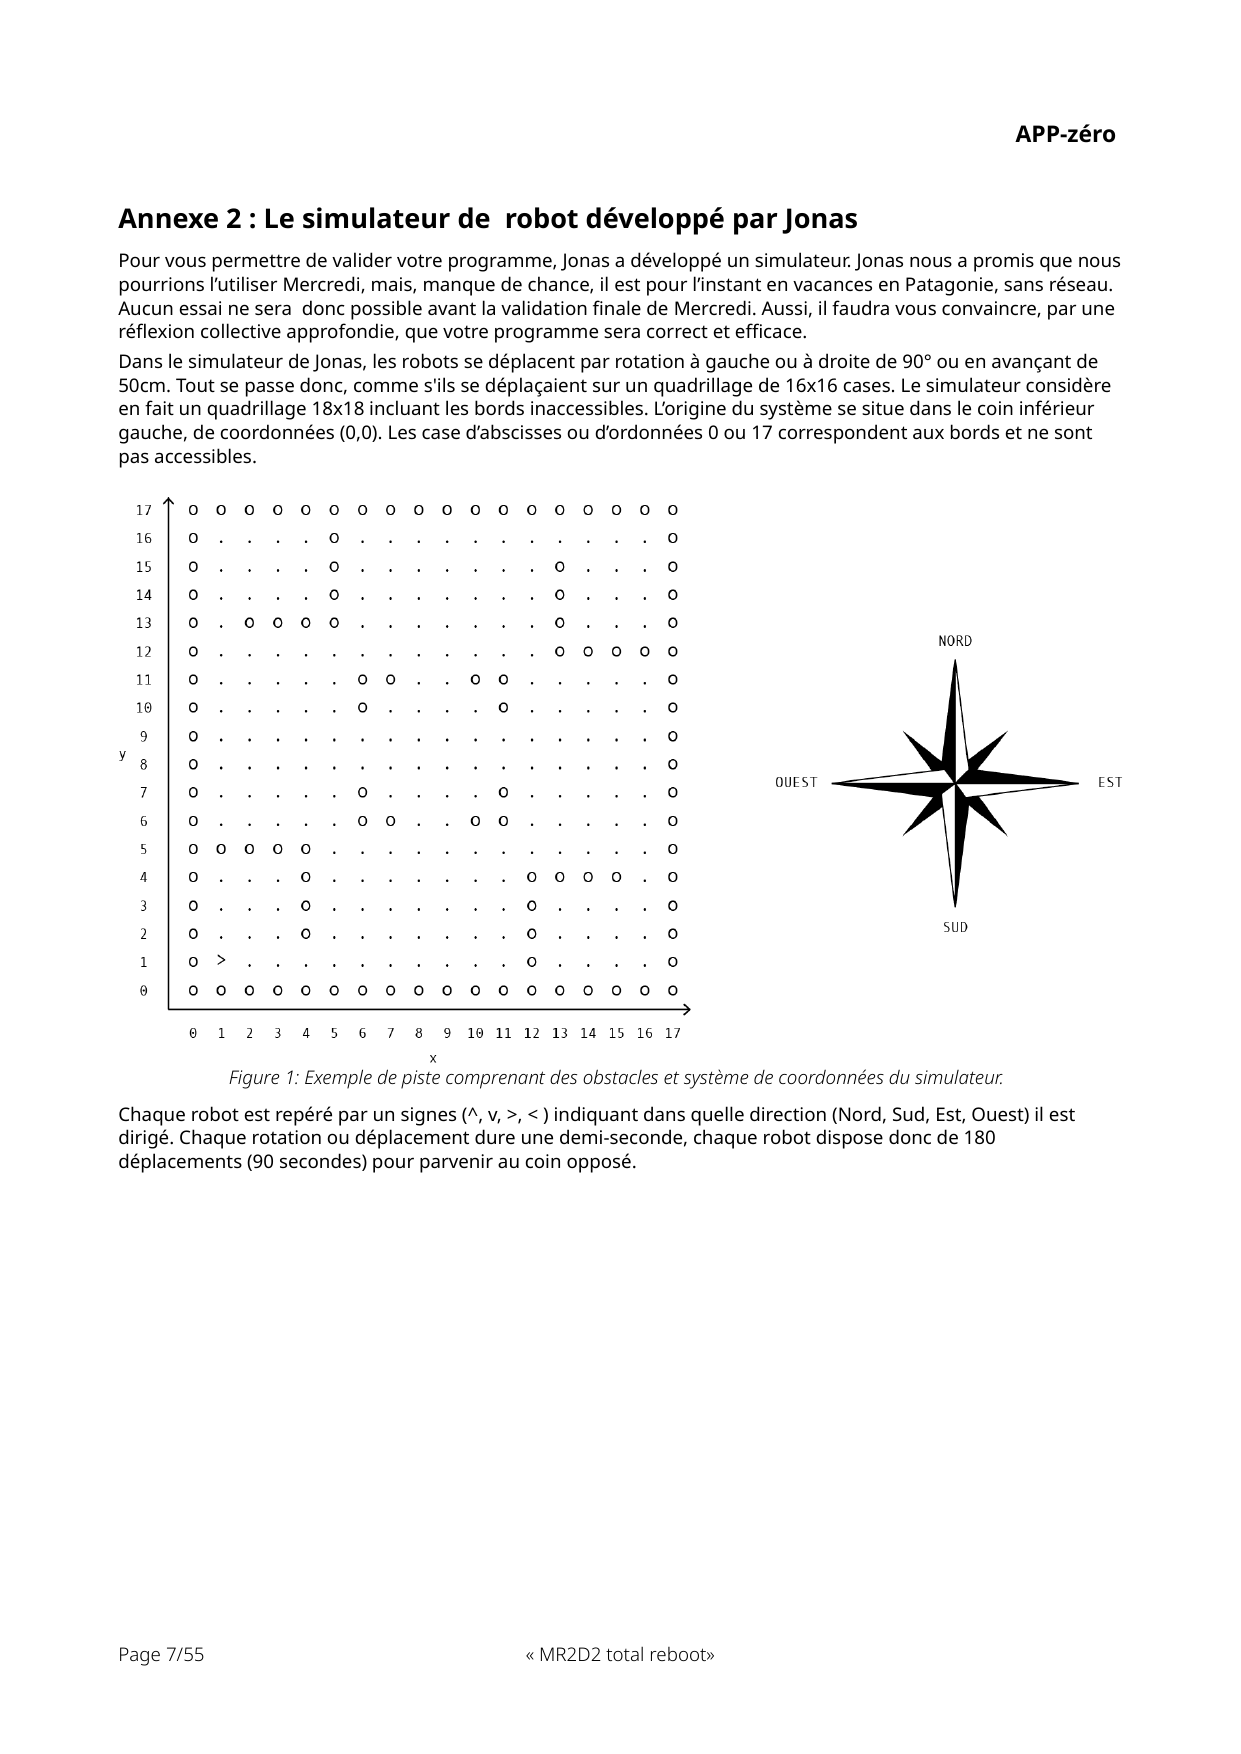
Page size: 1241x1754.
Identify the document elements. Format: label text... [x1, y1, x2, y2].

picture [118, 497, 1123, 1065]
subtitle Annexe 2 : Le simulateur de robot développé par Jonas [118, 200, 1122, 237]
text Chaque robot est repéré par un signes (^, v, >, < ) indiquant dans quelle direction (Nord, Sud, Est, Ouest) il est dirigé. Chaque rotation ou déplacement dure une demi-seconde, chaque robot dispose donc de 180 déplacements (90 secondes) pour parvenir au coin opposé. [118, 1102, 1122, 1173]
text Pour vous permettre de valider votre programme, Jonas a développé un simulateur. Jonas nous a promis que nous pourrions l’utiliser Mercredi, mais, manque de chance, il est pour l’instant en vacances en Patagonie, sans réseau. Aucun essai ne sera donc possible avant la validation finale de Mercredi. Aussi, il faudra vous convaincre, par une réflexion collective approfondie, que votre programme sera correct et efficace. [118, 249, 1122, 344]
text Figure 1: Exemple de piste comprenant des obstacles et système de coordonnées du simulateur. [118, 1065, 1122, 1090]
text Dans le simulateur de Jonas, les robots se déplacent par rotation à gauche ou à droite de 90° ou en avançant de 50cm. Tout se passe donc, comme s'ils se déplaçaient sur un quadrillage de 16x16 cases. Le simulateur considère en fait un quadrillage 18x18 incluant les bords inaccessibles. L’origine du système se situe dans le coin inférieur gauche, de coordonnées (0,0). Les case d’abscisses ou d’ordonnées 0 ou 17 correspondent aux bords et ne sont pas accessibles. [118, 349, 1122, 468]
